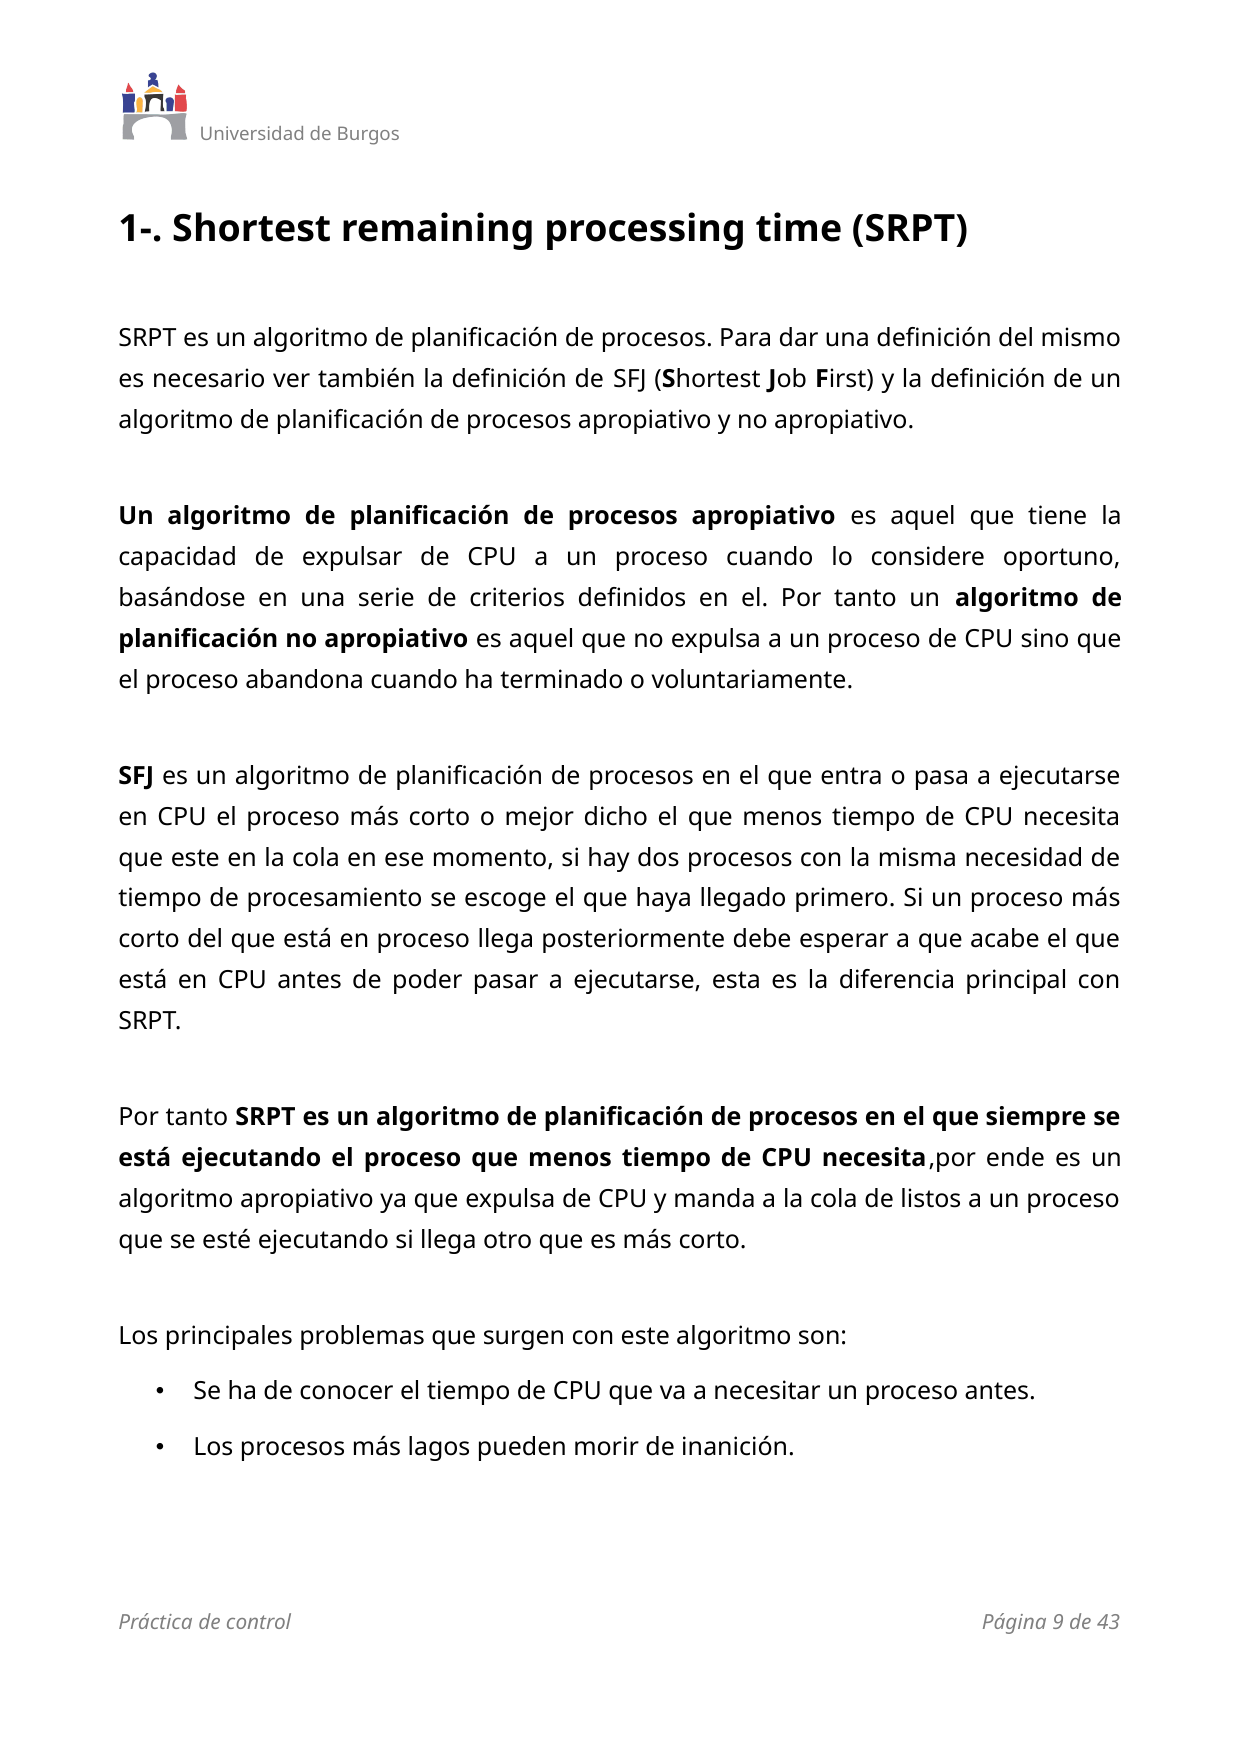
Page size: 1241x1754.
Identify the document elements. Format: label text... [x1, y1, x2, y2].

text SFJ es un algoritmo de planificación de procesos en el que entra o pasa a ejecutarse en CPU el proceso más corto o mejor dicho el que menos tiempo de CPU necesita que este en la cola en ese momento, si hay dos procesos con la misma necesidad de tiempo de procesamiento se escoge el que haya llegado primero. Si un proceso más corto del que está en proceso llega posteriormente debe esperar a que acabe el que está en CPU antes de poder pasar a ejecutarse, esta es la diferencia principal con SRPT. [118, 757, 1122, 1037]
text SRPT es un algoritmo de planificación de procesos. Para dar una definición del mismo es necesario ver también la definición de SFJ (Shortest Job First) y la definición de un algoritmo de planificación de procesos apropiativo y no apropiativo. [118, 320, 1122, 436]
text Un algoritmo de planificación de procesos apropiativo es aquel que tiene la capacidad de expulsar de CPU a un proceso cuando lo considere oportuno, basándose en una serie de criterios definidos en el. Por tanto un algoritmo de planificación no apropiativo es aquel que no expulsa a un proceso de CPU sino que el proceso abandona cuando ha terminado o voluntariamente. [118, 498, 1122, 695]
text Por tanto SRPT es un algoritmo de planificación de procesos en el que siempre se está ejecutando el proceso que menos tiempo de CPU necesita,por ende es un algoritmo apropiativo ya que expulsa de CPU y manda a la cola de listos a un proceso que se esté ejecutando si llega otro que es más corto. [118, 1099, 1122, 1255]
picture [117, 72, 189, 142]
subtitle 1-. Shortest remaining processing time (SRPT) [118, 201, 1122, 252]
text Los principales problemas que surgen con este algoritmo son: [118, 1317, 1122, 1352]
list Los procesos más lagos pueden morir de inanición. [156, 1428, 1122, 1462]
list Se ha de conocer el tiempo de CPU que va a necesitar un proceso antes. [156, 1373, 1122, 1407]
